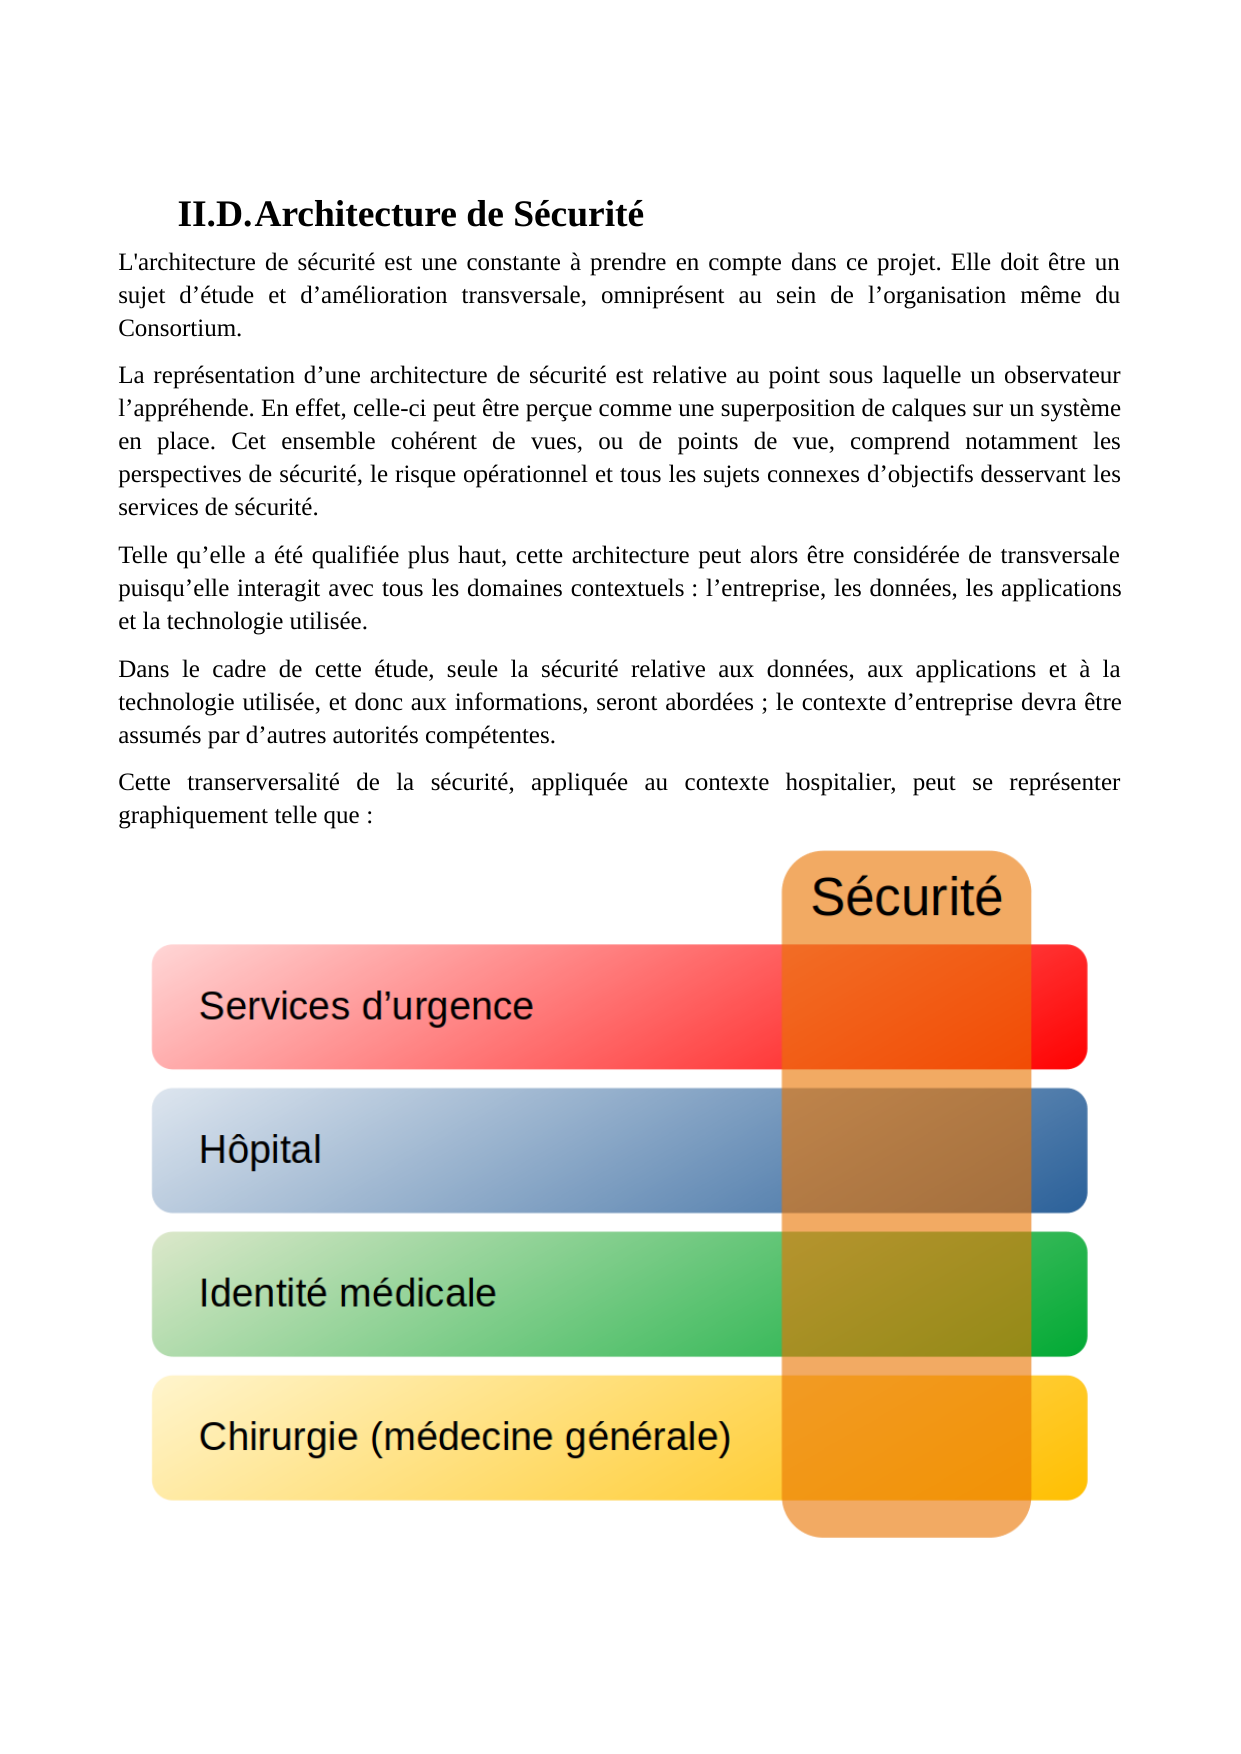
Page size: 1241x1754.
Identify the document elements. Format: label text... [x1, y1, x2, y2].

text L'architecture de sécurité est une constante à prendre en compte dans ce projet. Elle doit être un sujet d’étude et d’amélioration transversale, omniprésent au sein de l’organisation même du Consortium. [118, 247, 1122, 341]
subtitle Architecture de Sécurité [118, 191, 1122, 234]
text La représentation d’une architecture de sécurité est relative au point sous laquelle un observateur l’appréhende. En effet, celle-ci peut être perçue comme une superposition de calques sur un système en place. Cet ensemble cohérent de vues, ou de points de vue, comprend notamment les perspectives de sécurité, le risque opérationnel et tous les sujets connexes d’objectifs desservant les services de sécurité. [118, 360, 1122, 521]
picture [144, 847, 1096, 1544]
text Telle qu’elle a été qualifiée plus haut, cette architecture peut alors être considérée de transversale puisqu’elle interagit avec tous les domaines contextuels : l’entreprise, les données, les applications et la technologie utilisée. [118, 540, 1122, 635]
text Cette transerversalité de la sécurité, appliquée au contexte hospitalier, peut se représenter graphiquement telle que : [118, 767, 1122, 829]
text Dans le cadre de cette étude, seule la sécurité relative aux données, aux applications et à la technologie utilisée, et donc aux informations, seront abordées ; le contexte d’entreprise devra être assumés par d’autres autorités compétentes. [118, 654, 1122, 748]
